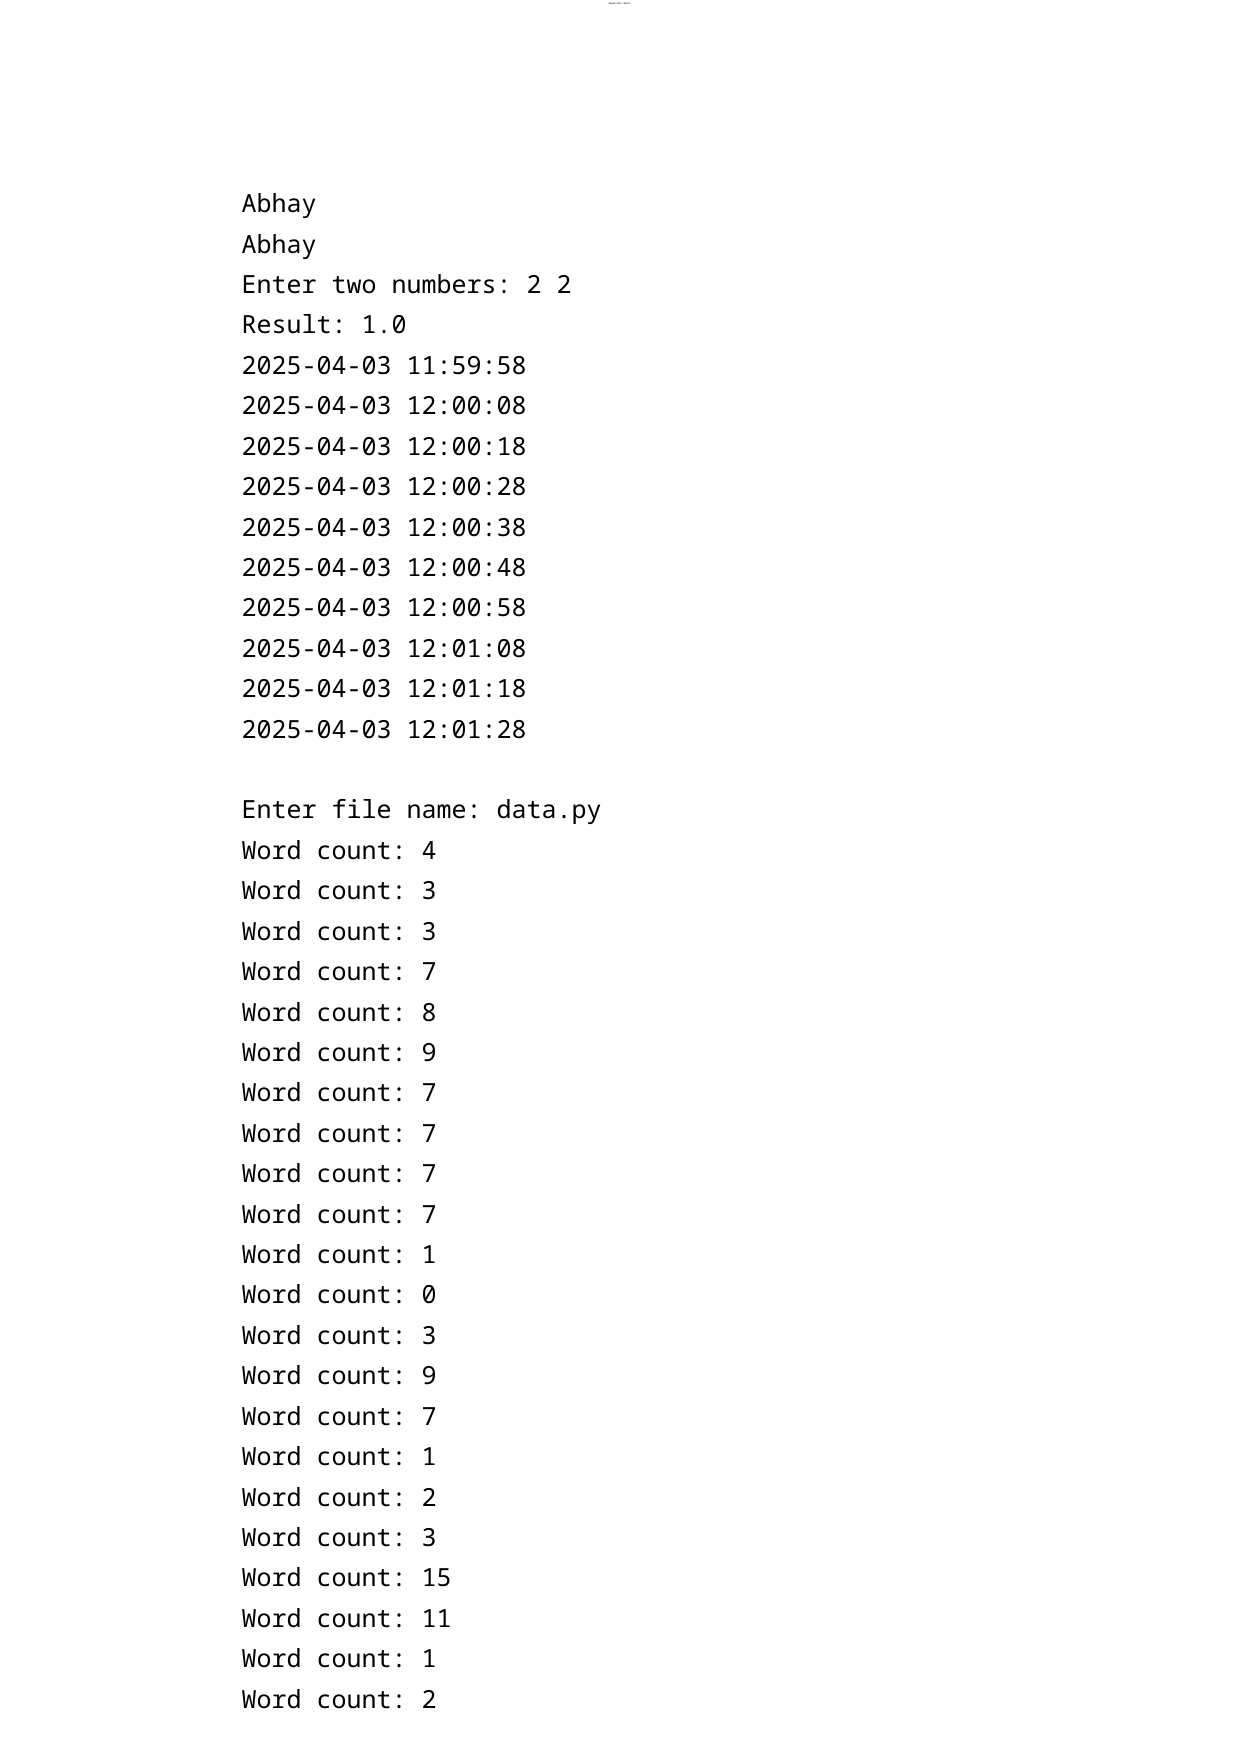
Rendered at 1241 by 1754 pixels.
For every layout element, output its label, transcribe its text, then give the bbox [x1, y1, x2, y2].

text 2025-04-03 12:00:48 [241, 549, 1080, 584]
text Word count: 3 [241, 873, 1080, 907]
text Word count: 3 [241, 1519, 1080, 1554]
text Word count: 3 [241, 913, 1080, 947]
text Word count: 1 [241, 1641, 1080, 1675]
text Word count: 1 [241, 1237, 1080, 1271]
text Word count: 7 [241, 1075, 1080, 1109]
text Word count: 7 [241, 1156, 1080, 1190]
text Word count: 8 [241, 994, 1080, 1028]
text 2025-04-03 12:00:28 [241, 469, 1080, 503]
text 2025-04-03 11:59:58 [241, 347, 1080, 382]
text Abhay [241, 186, 1080, 220]
text Abhay [241, 226, 1080, 260]
text Word count: 9 [241, 1358, 1080, 1392]
text 2025-04-03 12:00:08 [241, 388, 1080, 422]
text Word count: 15 [241, 1560, 1080, 1594]
text Word count: 1 [241, 1439, 1080, 1473]
text 2025-04-03 12:01:08 [241, 630, 1080, 664]
text Word count: 11 [241, 1600, 1080, 1634]
text Word count: 2 [241, 1479, 1080, 1513]
text 2025-04-03 12:00:18 [241, 428, 1080, 462]
text Word count: 4 [241, 832, 1080, 867]
text 2025-04-03 12:01:18 [241, 671, 1080, 705]
text 2025-04-03 12:01:28 [241, 711, 1080, 745]
text Word count: 7 [241, 1398, 1080, 1432]
text Word count: 7 [241, 954, 1080, 988]
text Word count: 9 [241, 1034, 1080, 1069]
text Word count: 2 [241, 1681, 1080, 1715]
text Enter two numbers: 2 2 [241, 267, 1080, 301]
text Result: 1.0 [241, 307, 1080, 341]
text 2025-04-03 12:00:38 [241, 509, 1080, 543]
text Enter file name: data.py [241, 792, 1080, 826]
text Word count: 3 [241, 1317, 1080, 1352]
text Word count: 7 [241, 1115, 1080, 1149]
text Word count: 0 [241, 1277, 1080, 1311]
text Word count: 7 [241, 1196, 1080, 1230]
text 2025-04-03 12:00:58 [241, 590, 1080, 624]
